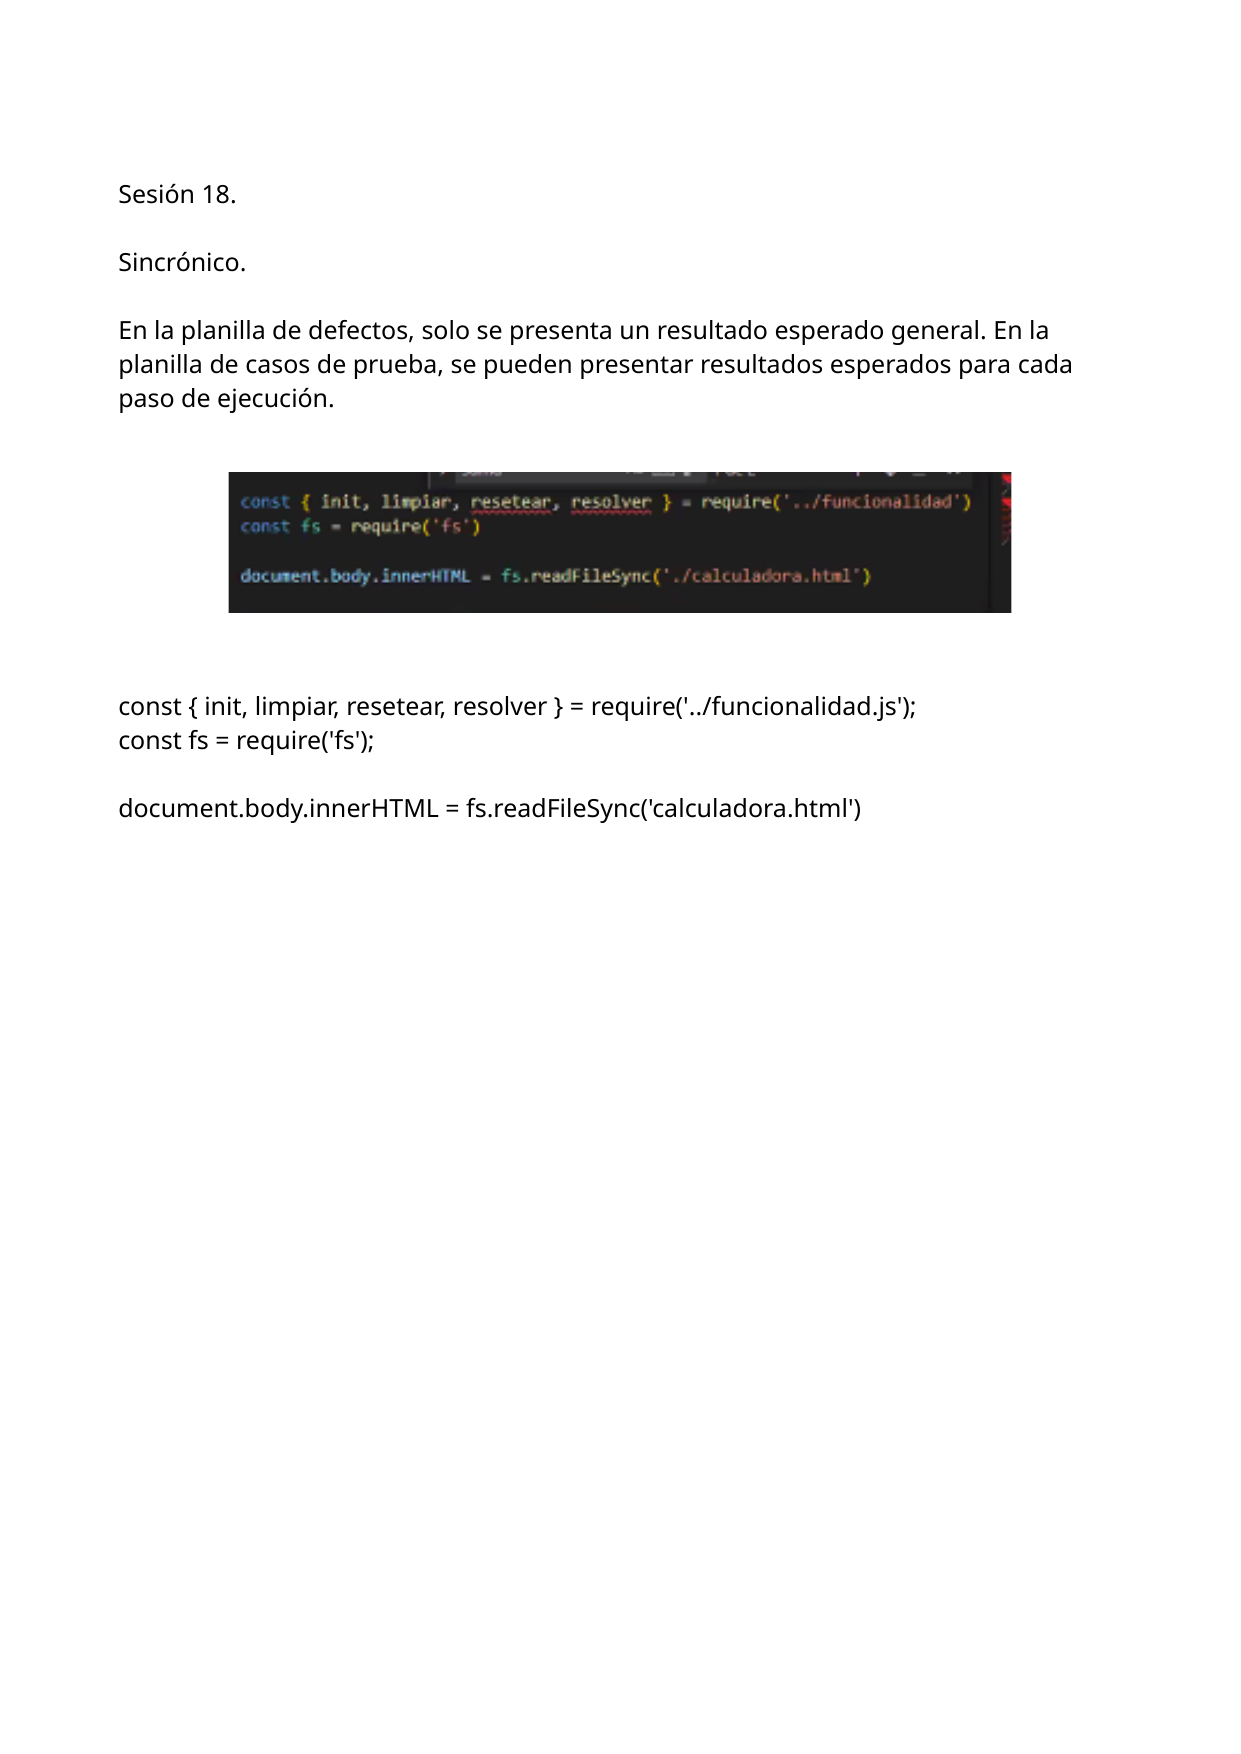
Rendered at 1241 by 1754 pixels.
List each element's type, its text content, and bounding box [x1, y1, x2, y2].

text const { init, limpiar, resetear, resolver } = require('../funcionalidad.js'); [118, 688, 1122, 722]
text document.body.innerHTML = fs.readFileSync('calculadora.html') [118, 791, 1122, 824]
text En la planilla de defectos, solo se presenta un resultado esperado general. En la planilla de casos de prueba, se pueden presentar resultados esperados para cada paso de ejecución. [118, 313, 1122, 415]
text const fs = require('fs'); [118, 722, 1122, 756]
text Sincrónico. [118, 244, 1122, 278]
picture [228, 472, 1012, 613]
text Sesión 18. [118, 176, 1122, 210]
